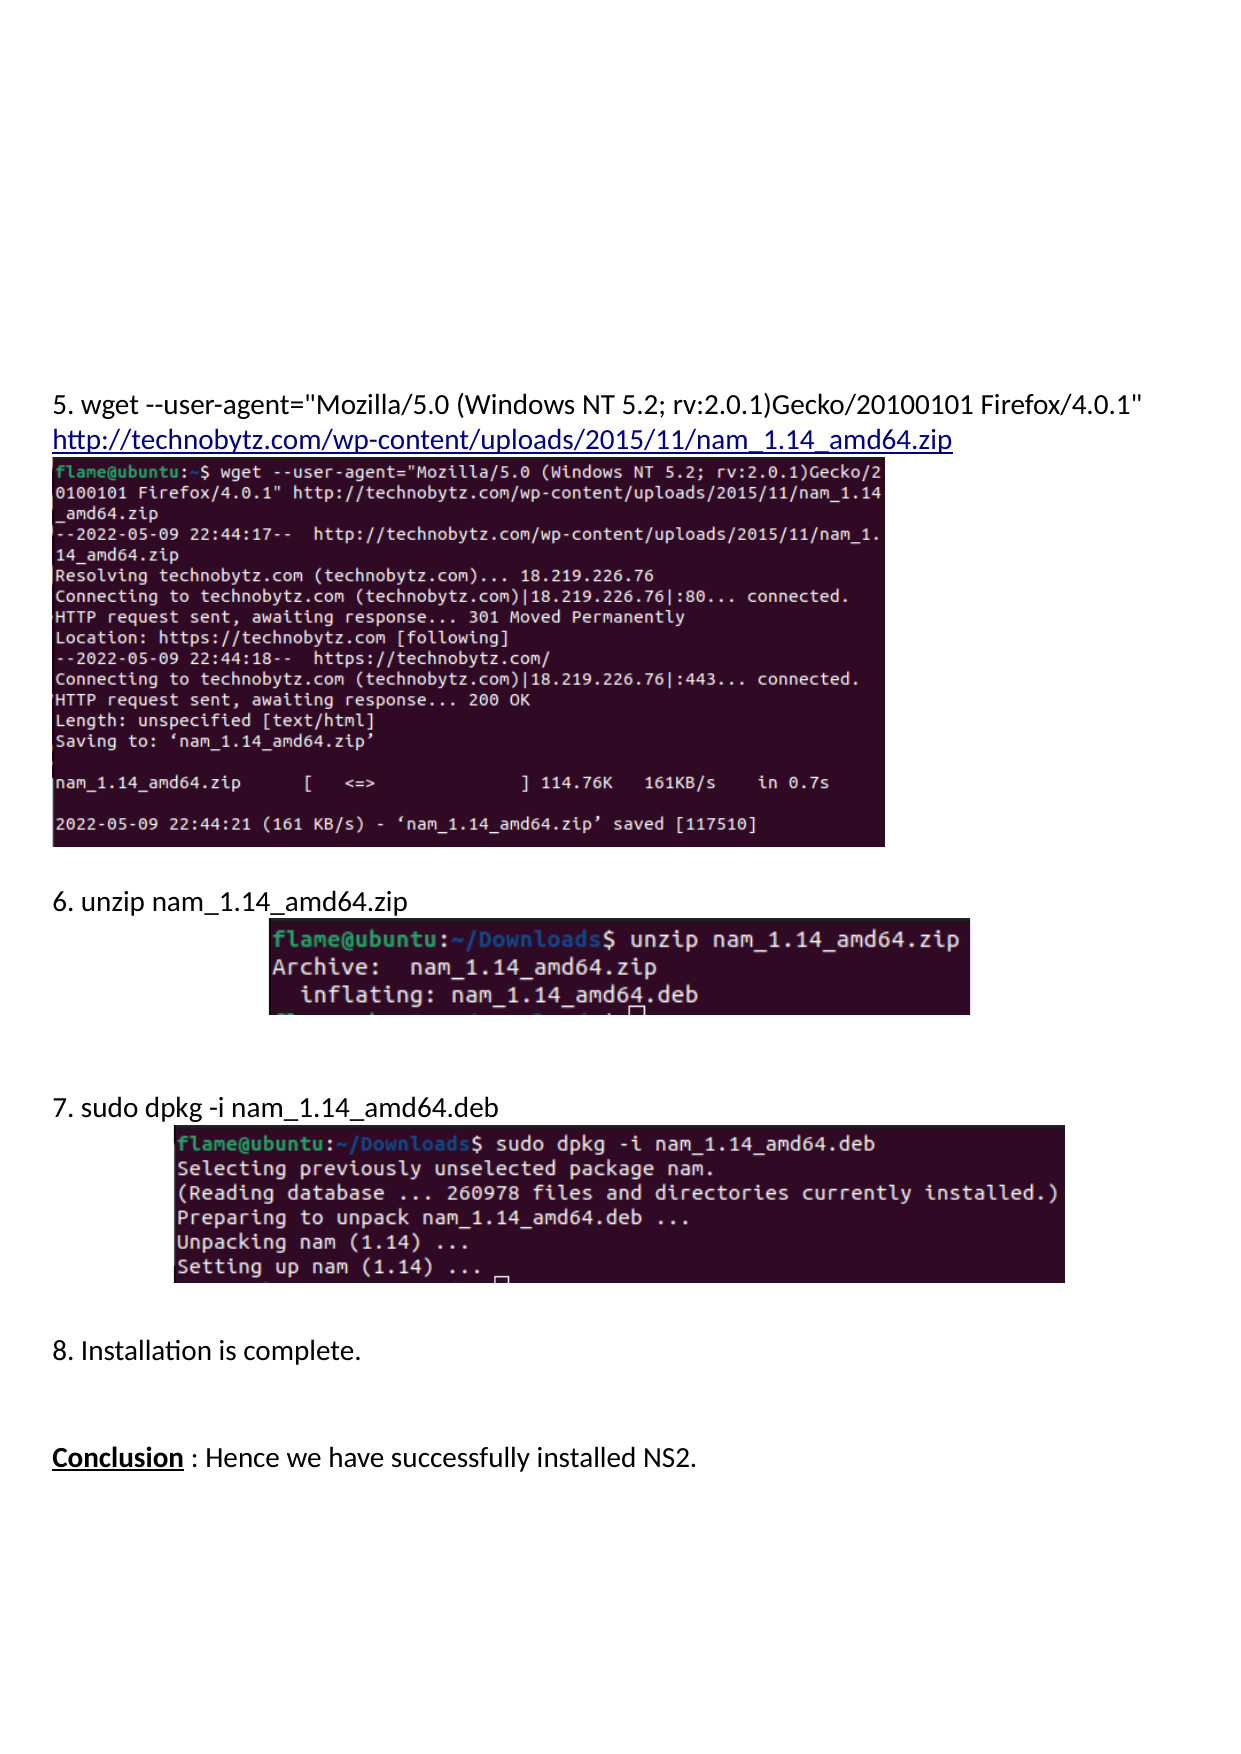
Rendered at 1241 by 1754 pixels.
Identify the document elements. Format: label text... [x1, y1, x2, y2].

text 5. wget --user-agent="Mozilla/5.0 (Windows NT 5.2; rv:2.0.1)Gecko/20100101 Firefox/4.0.1" [52, 386, 1187, 421]
text 7. sudo dpkg -i nam_1.14_amd64.deb [52, 1089, 1187, 1125]
text 6. unzip nam_1.14_amd64.zip [52, 883, 1187, 918]
text http://technobytz.com/wp-content/uploads/2015/11/nam_1.14_amd64.zip [52, 421, 1187, 457]
text 8. Installation is complete. [52, 1332, 1187, 1368]
text Conclusion : Hence we have successfully installed NS2. [52, 1439, 1187, 1474]
